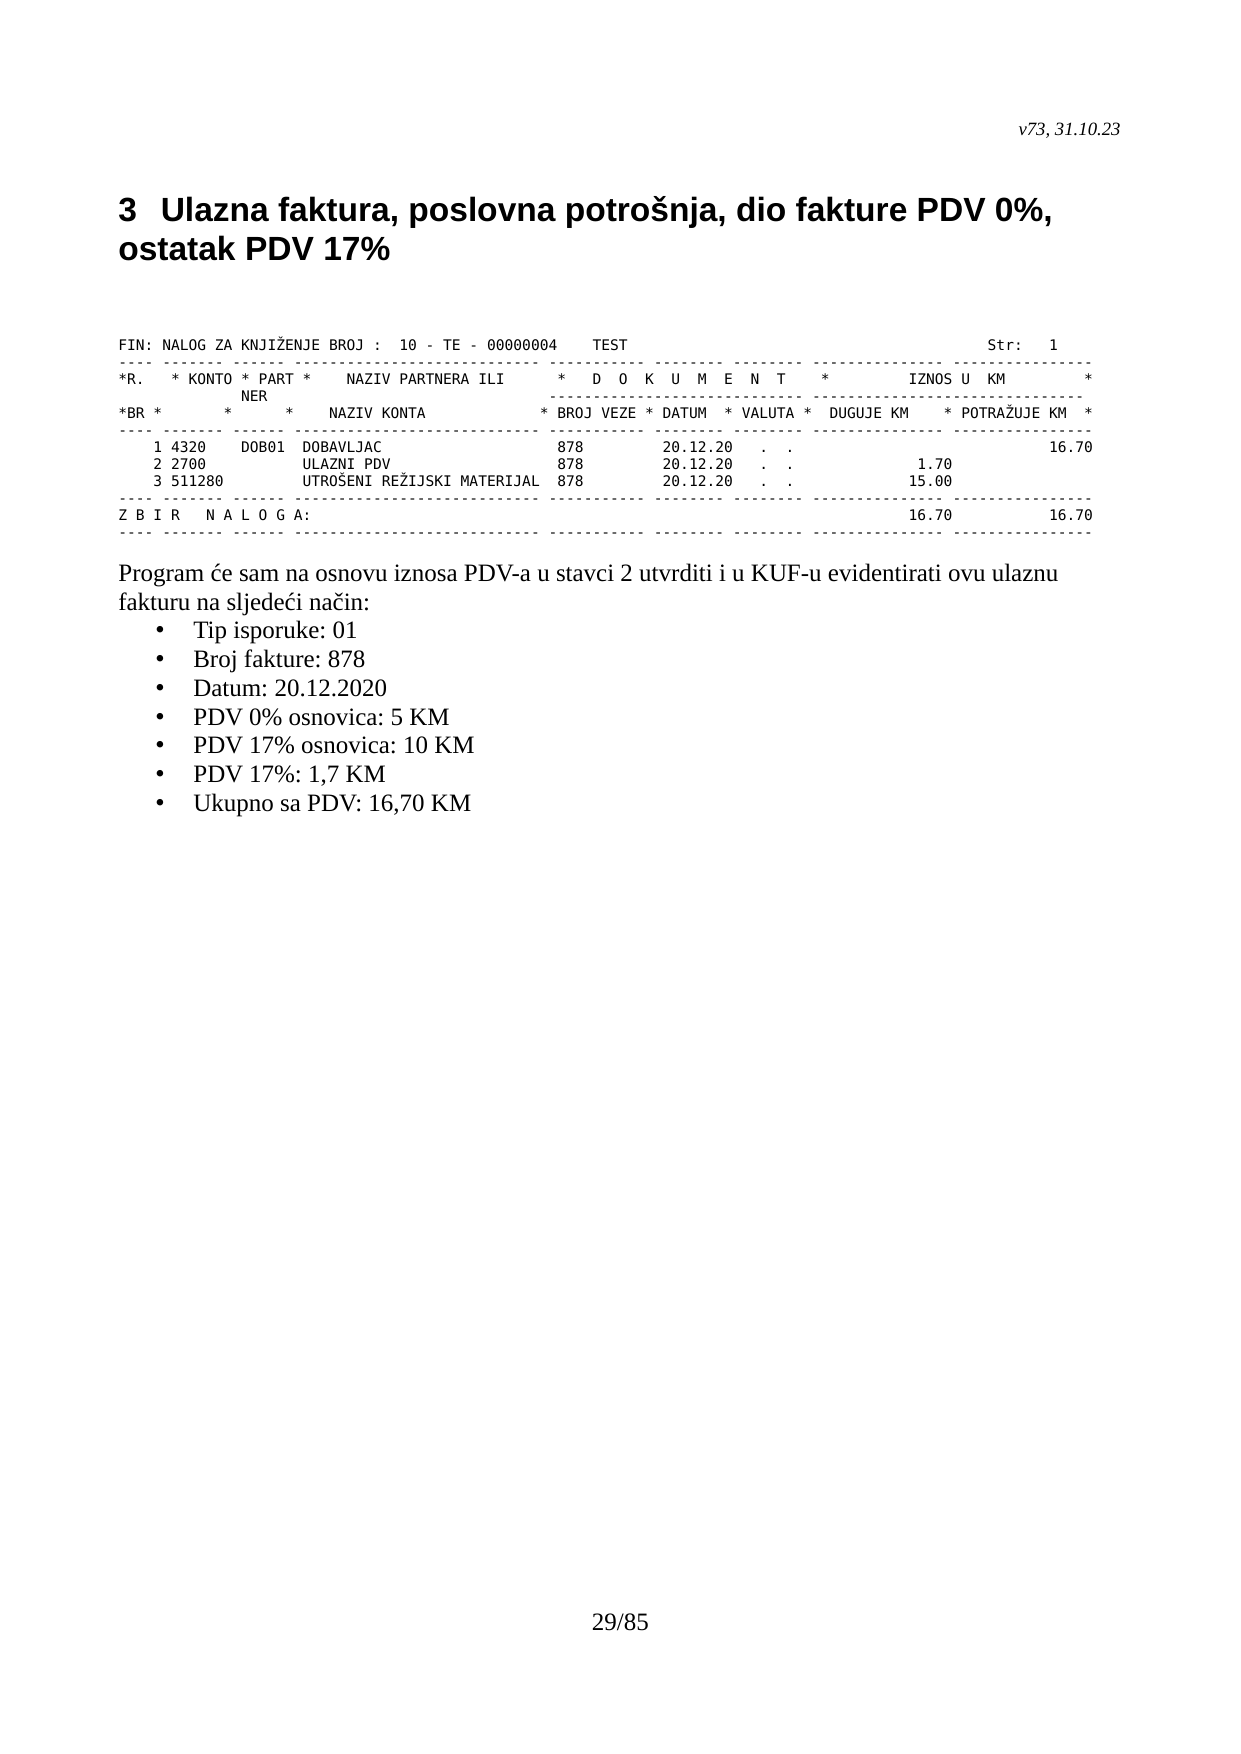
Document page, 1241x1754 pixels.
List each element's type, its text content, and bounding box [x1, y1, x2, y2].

list PDV 17% osnovica: 10 KM [156, 731, 1122, 759]
list Ukupno sa PDV: 16,70 KM [156, 788, 1122, 817]
text ---- ------- ------ ---------------------------- ----------- -------- -------- --------------- ---------------- [118, 524, 1122, 541]
text 3 511280 UTROŠENI REŽIJSKI MATERIJAL 878 20.12.20 . . 15.00 [118, 473, 1122, 490]
list Datum: 20.12.2020 [156, 673, 1122, 702]
text 1 4320 DOB01 DOBAVLJAC 878 20.12.20 . . 16.70 [118, 439, 1122, 456]
text Z B I R N A L O G A: 16.70 16.70 [118, 507, 1122, 524]
text ---- ------- ------ ---------------------------- ----------- -------- -------- --------------- ---------------- [118, 422, 1122, 439]
text ---- ------- ------ ---------------------------- ----------- -------- -------- --------------- ---------------- [118, 490, 1122, 507]
list Broj fakture: 878 [156, 644, 1122, 673]
list Tip isporuke: 01 [156, 616, 1122, 644]
text ---- ------- ------ ---------------------------- ----------- -------- -------- --------------- ---------------- [118, 354, 1122, 371]
list PDV 17%: 1,7 KM [156, 759, 1122, 788]
subtitle Ulazna faktura, poslovna potrošnja, dio fakture PDV 0%, ostatak PDV 17% [118, 190, 1122, 267]
text *R. * KONTO * PART * NAZIV PARTNERA ILI * D O K U M E N T * IZNOS U KM * [118, 371, 1122, 388]
text Program će sam na osnovu iznosa PDV-a u stavci 2 utvrditi i u KUF-u evidentirati ovu ulaznu fakturu na sljedeći način: [118, 558, 1122, 616]
list PDV 0% osnovica: 5 KM [156, 702, 1122, 731]
text FIN: NALOG ZA KNJIŽENJE BROJ : 10 - TE - 00000004 TEST Str: 1 [118, 337, 1122, 354]
text 2 2700 ULAZNI PDV 878 20.12.20 . . 1.70 [118, 456, 1122, 473]
text NER ----------------------------- ------------------------------- [118, 388, 1122, 405]
text *BR * * * NAZIV KONTA * BROJ VEZE * DATUM * VALUTA * DUGUJE KM * POTRAŽUJE KM * [118, 405, 1122, 422]
